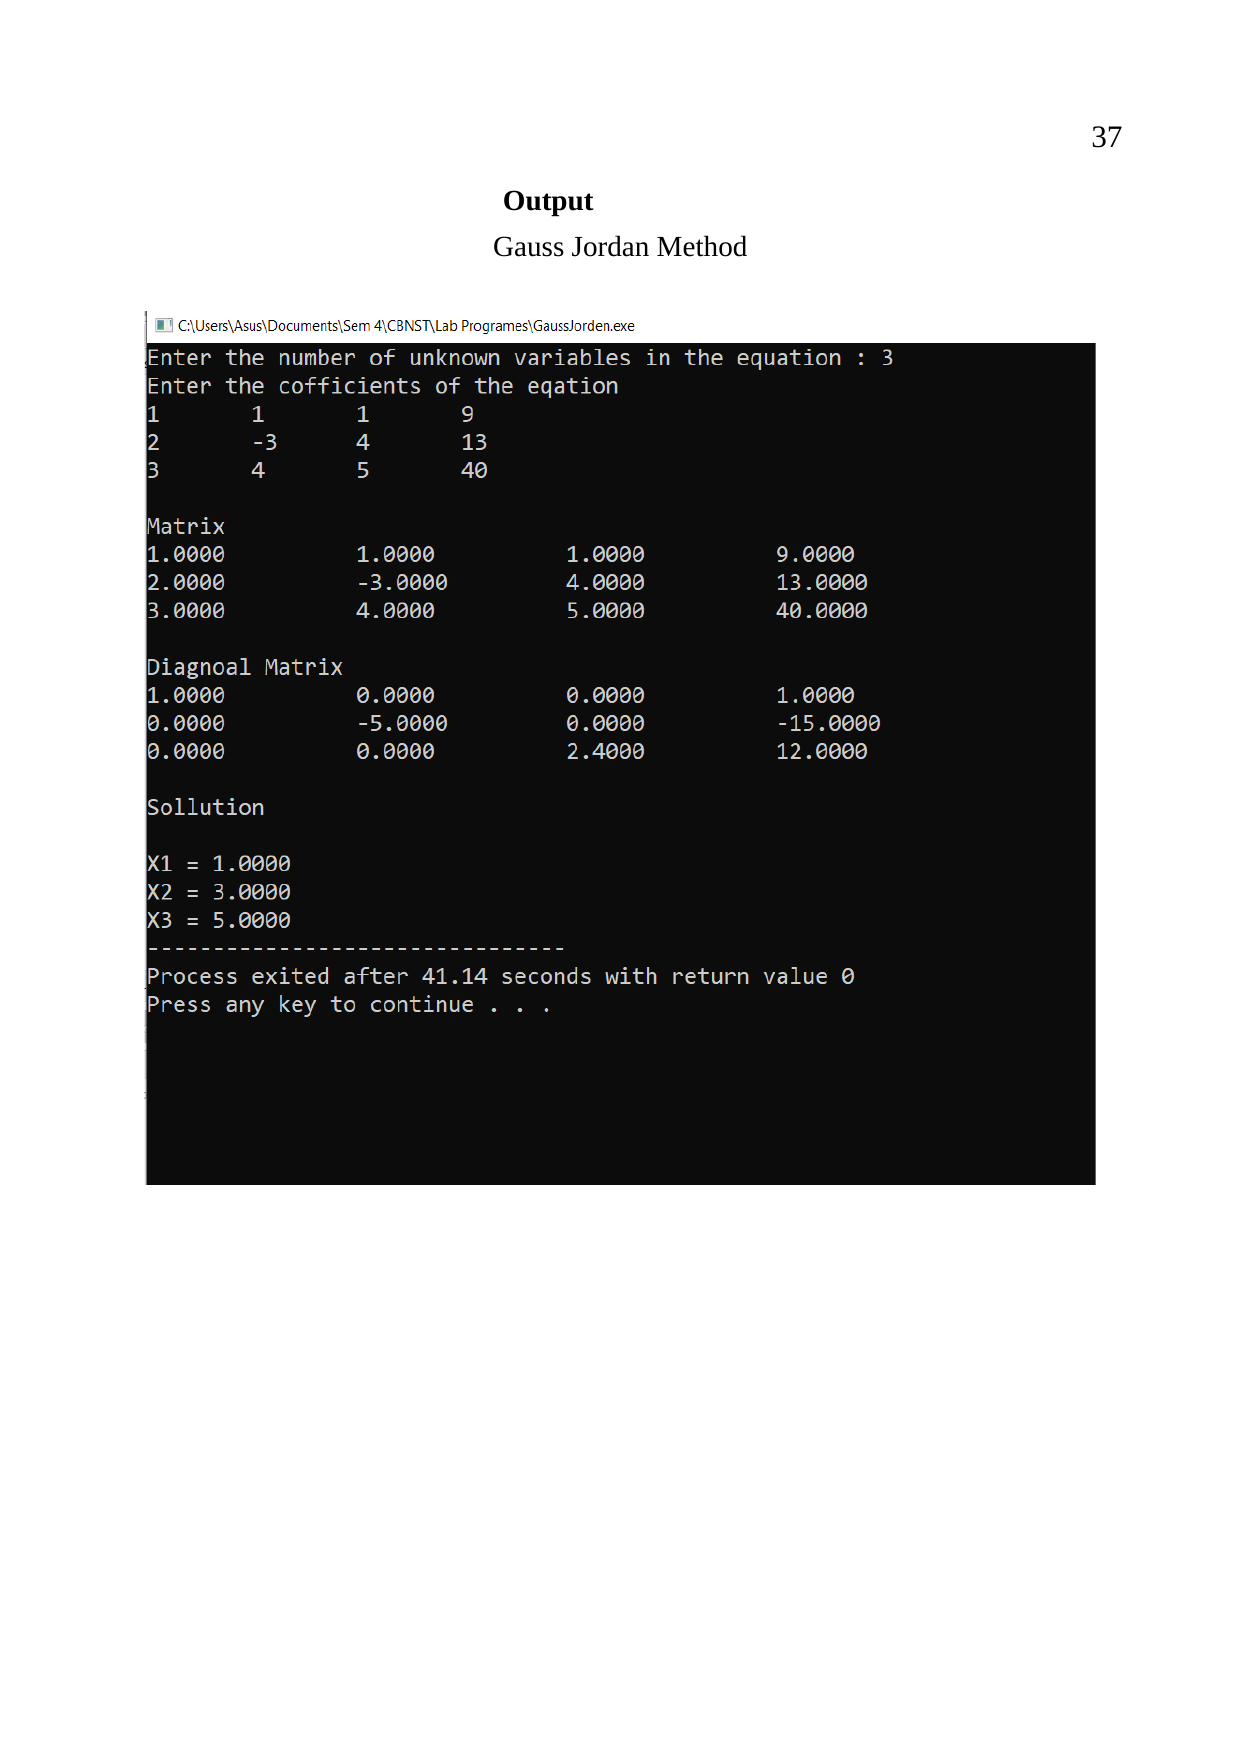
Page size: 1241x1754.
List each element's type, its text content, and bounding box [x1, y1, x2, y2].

picture [144, 311, 362, 1185]
text Output [118, 183, 978, 217]
text Gauss Jordan Method [118, 229, 1122, 263]
